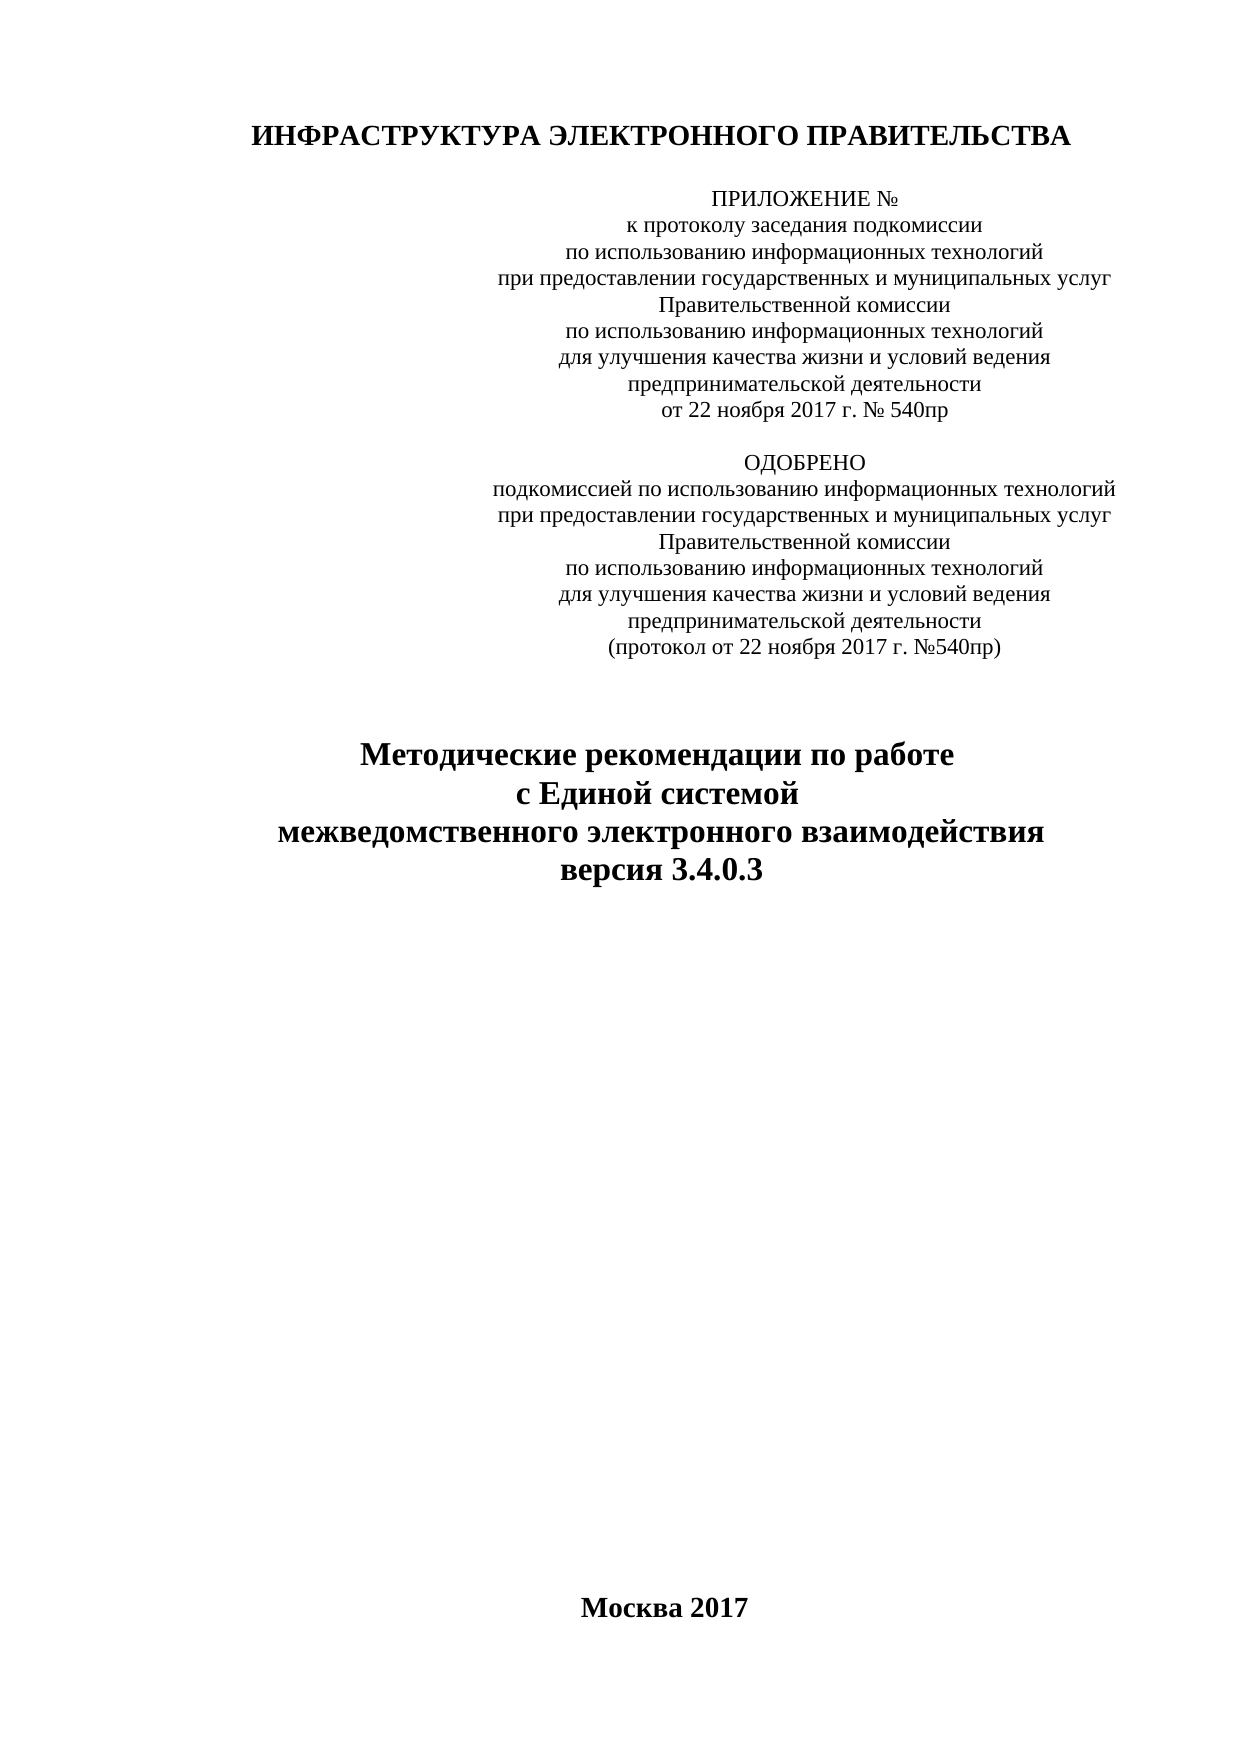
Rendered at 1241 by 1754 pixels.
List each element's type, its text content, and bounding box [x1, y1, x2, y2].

text по использованию информационных технологий [458, 317, 1152, 343]
text для улучшения качества жизни и условий ведения [458, 343, 1152, 370]
text при предоставлении государственных и муниципальных услуг [458, 501, 1152, 528]
text по использованию информационных технологий [458, 554, 1152, 581]
text ПРИЛОЖЕНИЕ № [458, 185, 1152, 212]
text предпринимательской деятельности (протокол от 22 ноября 2017 г. №540пр) [458, 607, 1152, 659]
text по использованию информационных технологий [458, 238, 1152, 264]
text Методические рекомендации по работе с Единой системой межведомственного электронного взаимодействия версия 3.4.0.3 [177, 734, 1145, 888]
text при предоставлении государственных и муниципальных услуг [458, 264, 1152, 291]
text к протоколу заседания подкомиссии [458, 212, 1152, 238]
text для улучшения качества жизни и условий ведения [458, 581, 1152, 607]
text ОДОБРЕНО [458, 449, 1152, 475]
text от 22 ноября 2017 г. № 540пр [458, 396, 1152, 422]
text предпринимательской деятельности [458, 370, 1152, 396]
text Правительственной комиссии [458, 291, 1152, 317]
text Москва 2017 [177, 1590, 1152, 1623]
text Правительственной комиссии [458, 528, 1152, 554]
text подкомиссией по использованию информационных технологий [458, 475, 1152, 501]
text ИНФРАСТРУКТУРА ЭЛЕКТРОННОГО ПРАВИТЕЛЬСТВА [177, 118, 1145, 152]
